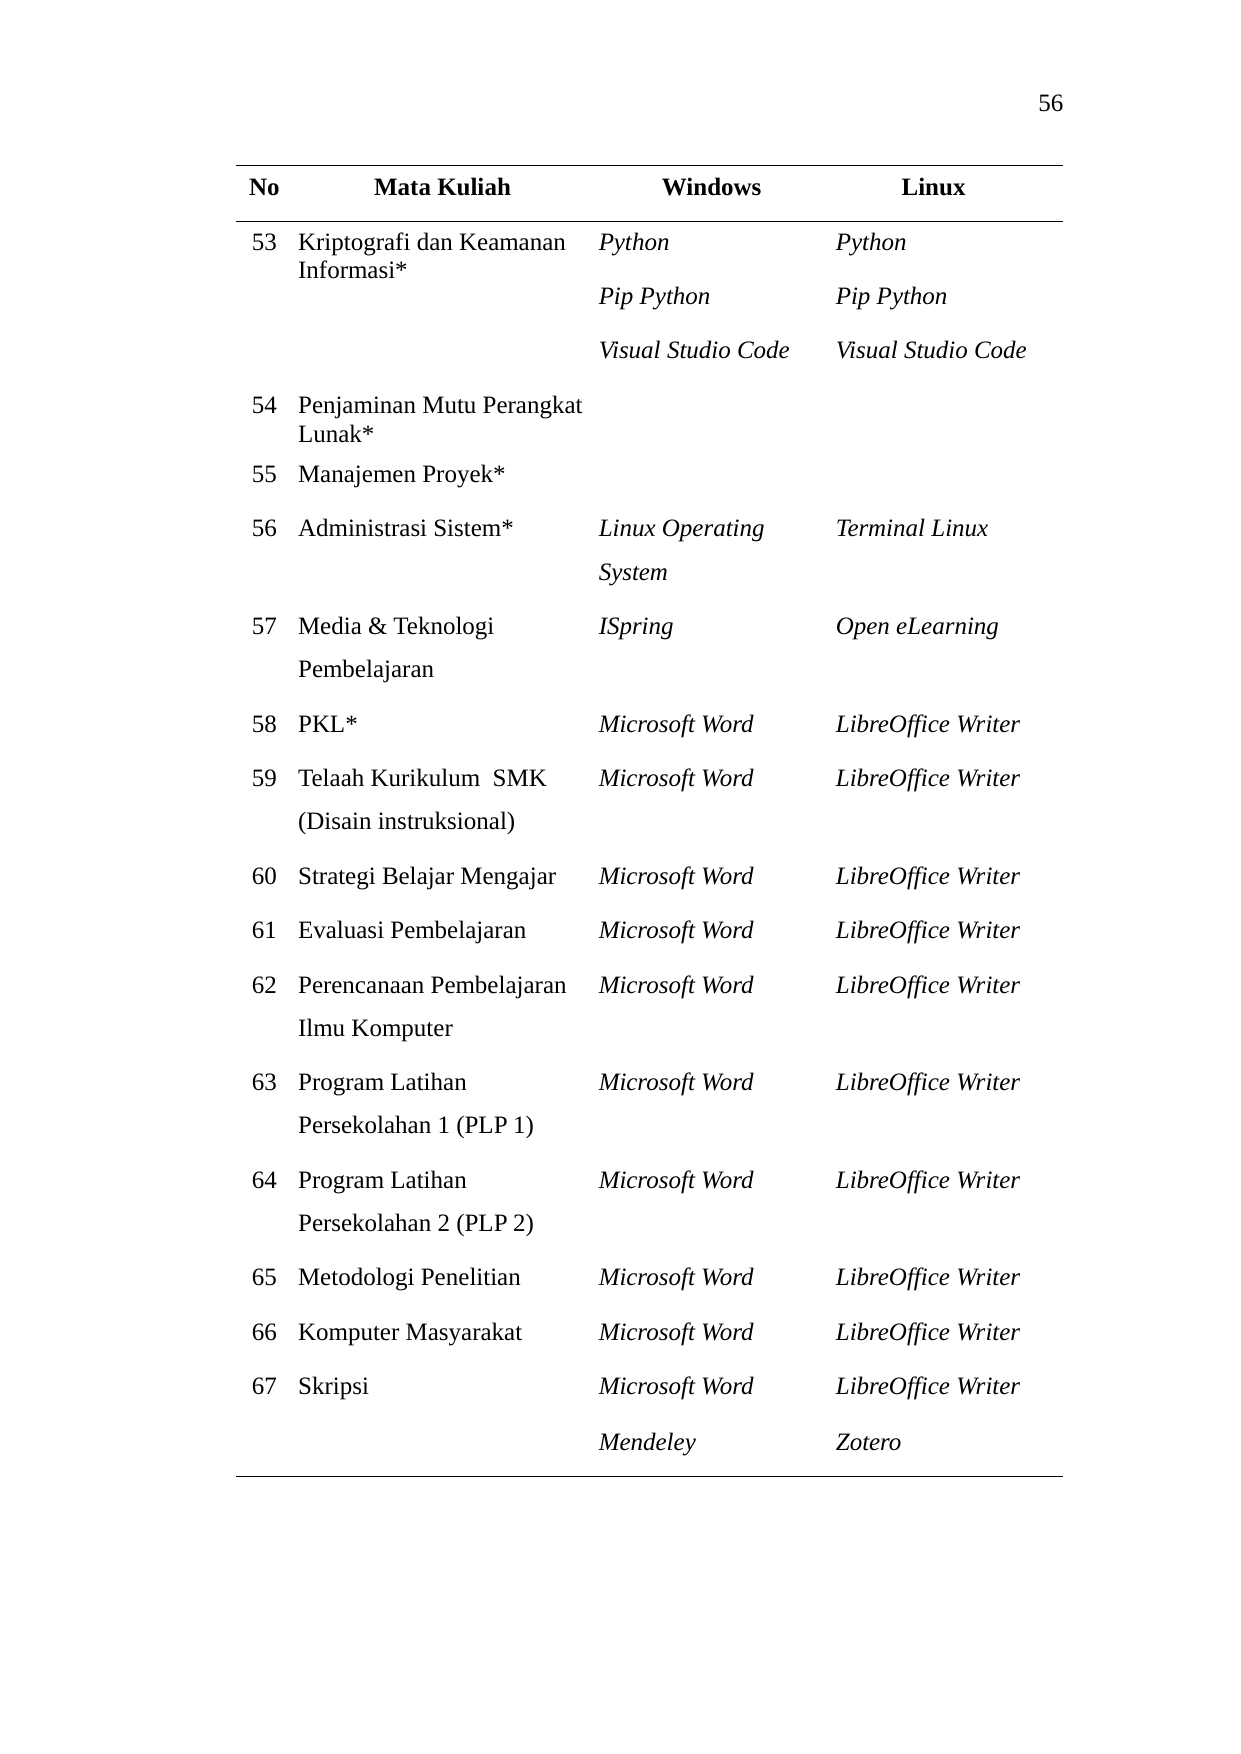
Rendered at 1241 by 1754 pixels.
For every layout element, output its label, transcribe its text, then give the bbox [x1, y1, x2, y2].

table_cell Microsoft Word [593, 964, 830, 1062]
table_cell 62 [236, 964, 292, 1062]
table_cell LibreOffice Writer [830, 855, 1063, 909]
table_cell 53 [236, 222, 292, 384]
table_cell LibreOffice Writer [830, 1311, 1063, 1366]
table_cell 56 [236, 508, 292, 605]
table_cell Terminal Linux [830, 508, 1063, 605]
table_cell [830, 384, 1063, 453]
table_cell Microsoft Word [593, 1311, 830, 1366]
table_cell 67 [236, 1366, 292, 1476]
table_cell LibreOffice Writer [830, 1159, 1063, 1257]
table_cell Penjaminan Mutu Perangkat Lunak* [292, 384, 593, 453]
table_cell 63 [236, 1062, 292, 1159]
table_cell Microsoft Word [593, 1257, 830, 1311]
table_cell Manajemen Proyek* [292, 453, 593, 508]
table_cell 54 [236, 384, 292, 453]
table_cell Pip Python [830, 275, 1063, 330]
table_cell Microsoft Word [593, 758, 830, 855]
table_cell Zotero [830, 1420, 1063, 1476]
table_cell PKL* [292, 703, 593, 757]
table_cell Kriptografi dan Keamanan Informasi* [292, 222, 593, 384]
table_cell 59 [236, 758, 292, 855]
table_cell 55 [236, 453, 292, 508]
table_cell Microsoft Word [593, 703, 830, 757]
table_cell Skripsi [292, 1366, 593, 1476]
table_cell LibreOffice Writer [830, 910, 1063, 964]
table_cell 60 [236, 855, 292, 909]
table_cell Linux Operating System [593, 508, 830, 605]
table_cell Microsoft Word [593, 855, 830, 909]
table_cell Telaah Kurikulum SMK (Disain instruksional) [292, 758, 593, 855]
table_cell 57 [236, 605, 292, 703]
table_cell Microsoft Word [593, 1159, 830, 1257]
table_cell Komputer Masyarakat [292, 1311, 593, 1366]
table_header Mata Kuliah [292, 166, 593, 221]
table_cell Perencanaan Pembelajaran Ilmu Komputer [292, 964, 593, 1062]
table_cell 61 [236, 910, 292, 964]
table_cell LibreOffice Writer [830, 1257, 1063, 1311]
table_cell ISpring [593, 605, 830, 703]
table_cell 65 [236, 1257, 292, 1311]
table_cell LibreOffice Writer [830, 964, 1063, 1062]
table_header No [236, 166, 292, 221]
table_cell [593, 453, 830, 508]
table_cell Pip Python [593, 275, 830, 330]
table_cell 64 [236, 1159, 292, 1257]
table_cell LibreOffice Writer [830, 1062, 1063, 1159]
table_cell [593, 384, 830, 453]
table_header Windows [593, 166, 830, 221]
table_cell Microsoft Word [593, 910, 830, 964]
table_cell Program Latihan Persekolahan 2 (PLP 2) [292, 1159, 593, 1257]
table_cell Mendeley [593, 1420, 830, 1476]
table_cell LibreOffice Writer [830, 703, 1063, 757]
table_cell Python [830, 222, 1063, 275]
table_cell Evaluasi Pembelajaran [292, 910, 593, 964]
table_header Linux [830, 166, 1063, 221]
table_cell Python [593, 222, 830, 275]
table_cell Strategi Belajar Mengajar [292, 855, 593, 909]
table_cell 66 [236, 1311, 292, 1366]
table_cell Microsoft Word [593, 1366, 830, 1420]
table_cell Program Latihan Persekolahan 1 (PLP 1) [292, 1062, 593, 1159]
table_cell 58 [236, 703, 292, 757]
table_cell LibreOffice Writer [830, 1366, 1063, 1420]
table_cell Visual Studio Code [830, 330, 1063, 384]
table_cell LibreOffice Writer [830, 758, 1063, 855]
table_cell Open eLearning [830, 605, 1063, 703]
table_cell Visual Studio Code [593, 330, 830, 384]
table_cell Media & Teknologi Pembelajaran [292, 605, 593, 703]
table_cell Metodologi Penelitian [292, 1257, 593, 1311]
table_cell [830, 453, 1063, 508]
table_cell Administrasi Sistem* [292, 508, 593, 605]
table_cell Microsoft Word [593, 1062, 830, 1159]
